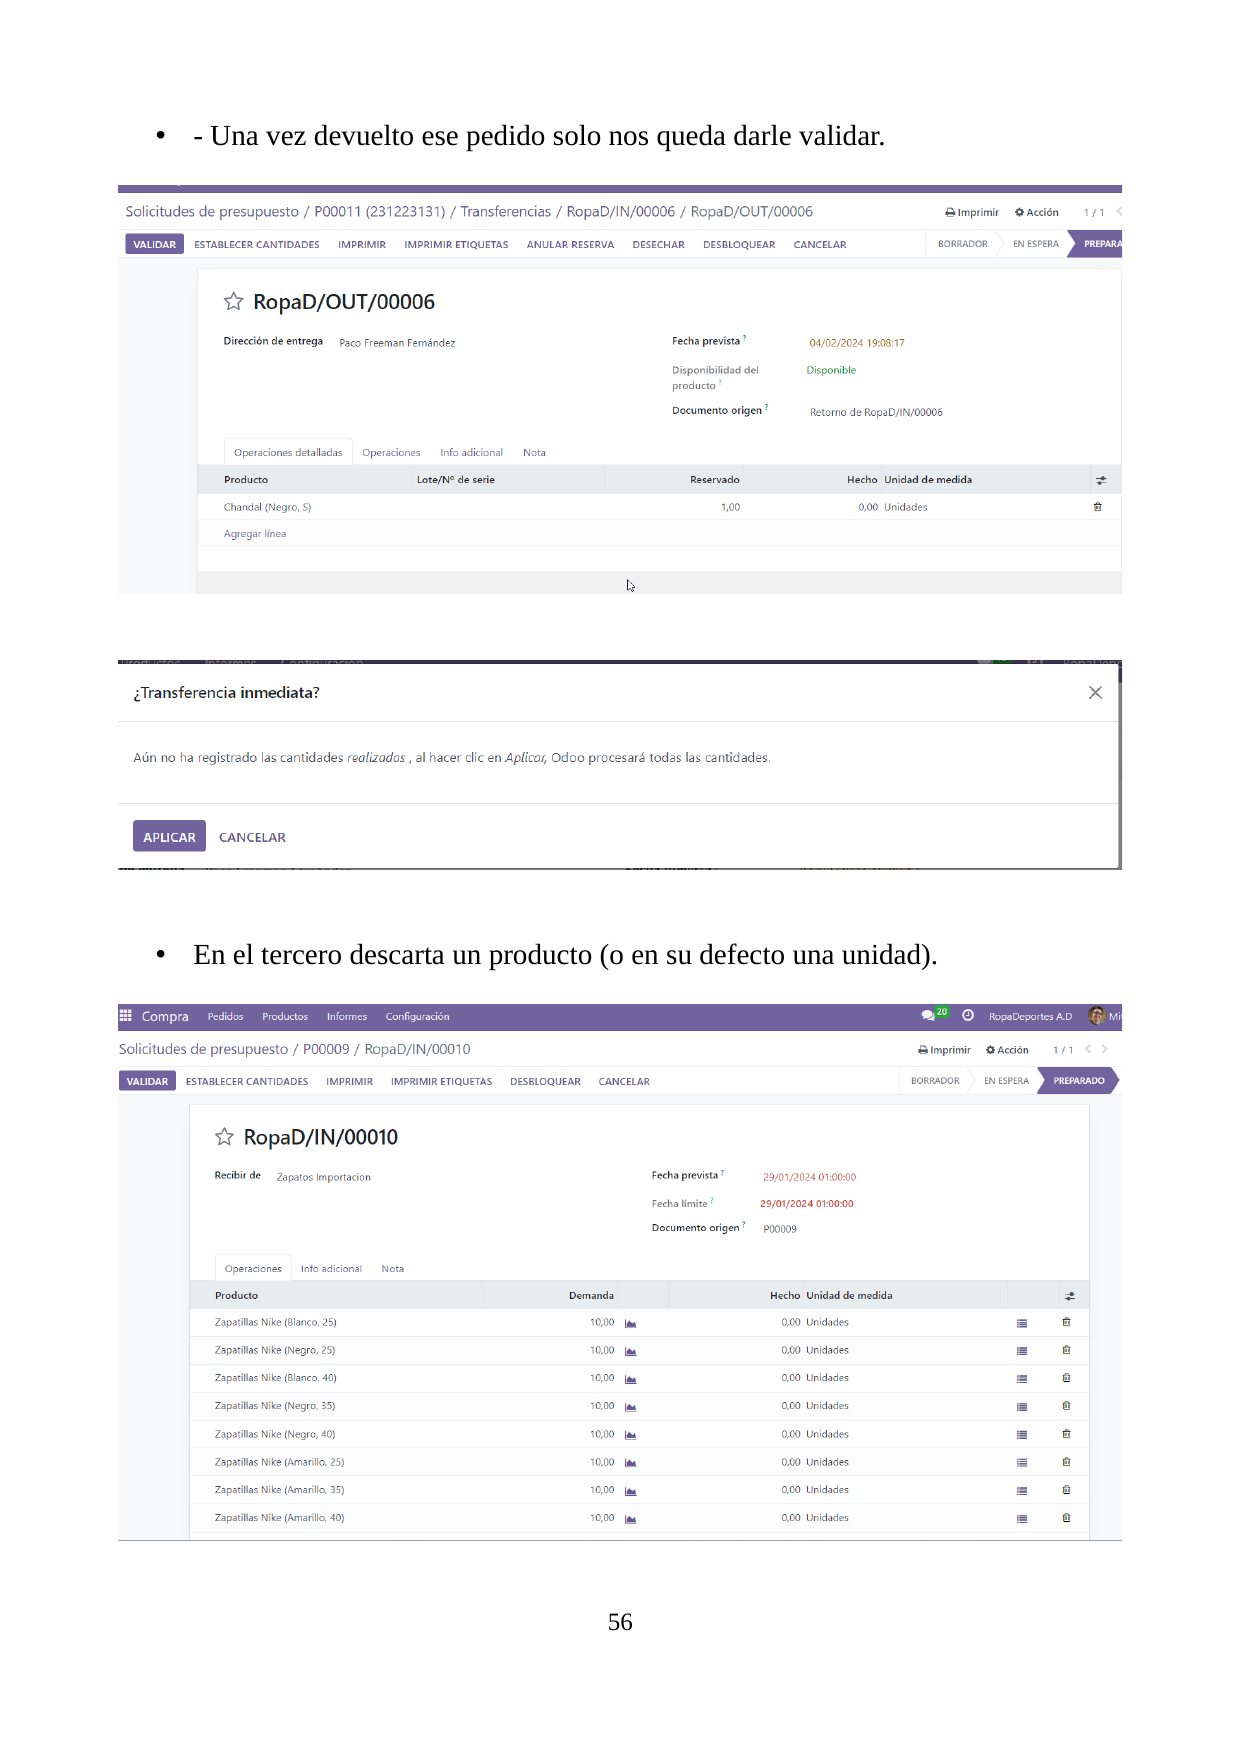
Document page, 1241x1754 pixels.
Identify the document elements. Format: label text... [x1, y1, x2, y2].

picture [118, 185, 1123, 594]
picture [118, 1004, 1123, 1541]
list - Una vez devuelto ese pedido solo nos queda darle validar. [156, 118, 1122, 152]
picture [118, 660, 1123, 870]
list En el tercero descarta un producto (o en su defecto una unidad). [156, 937, 1122, 971]
